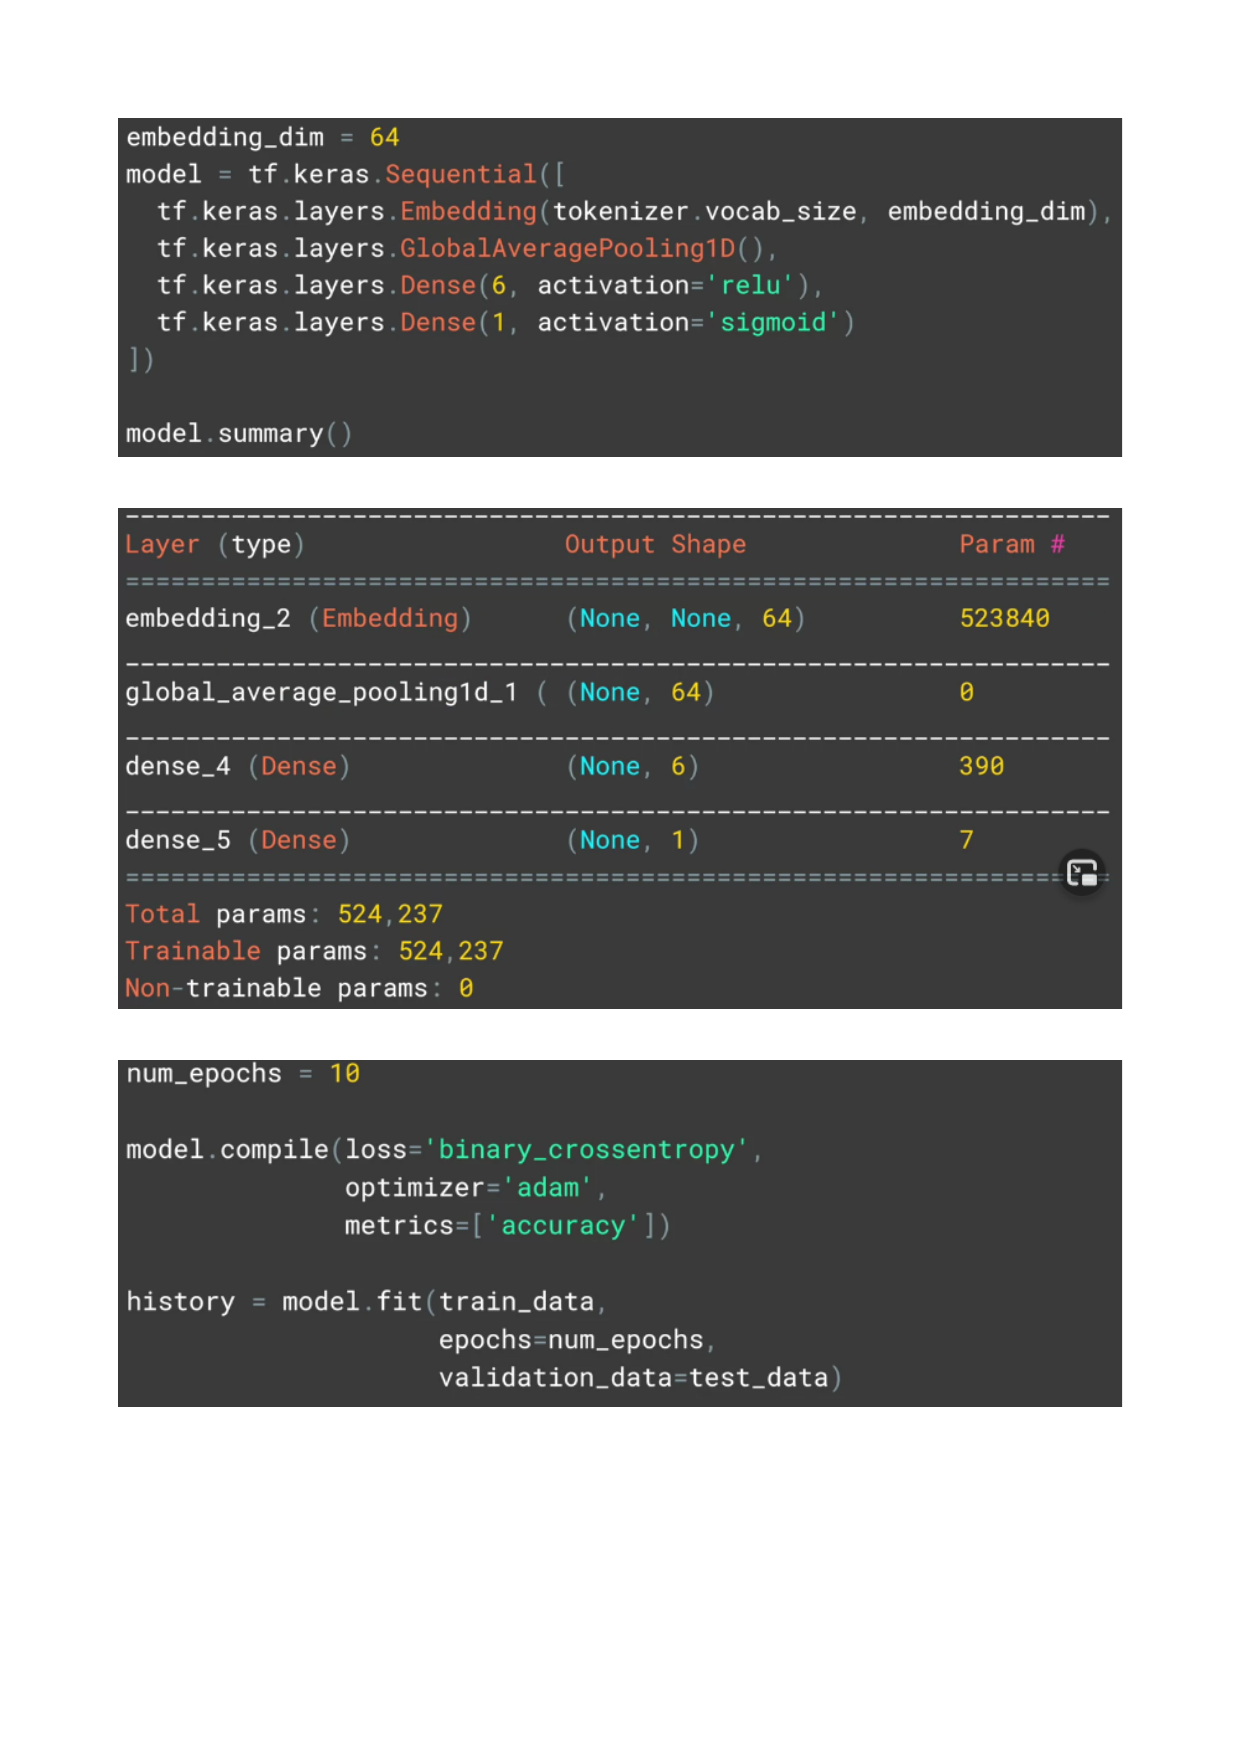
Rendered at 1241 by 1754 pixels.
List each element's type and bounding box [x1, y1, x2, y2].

picture [118, 508, 1123, 1009]
picture [118, 118, 1123, 457]
picture [118, 1060, 1123, 1407]
